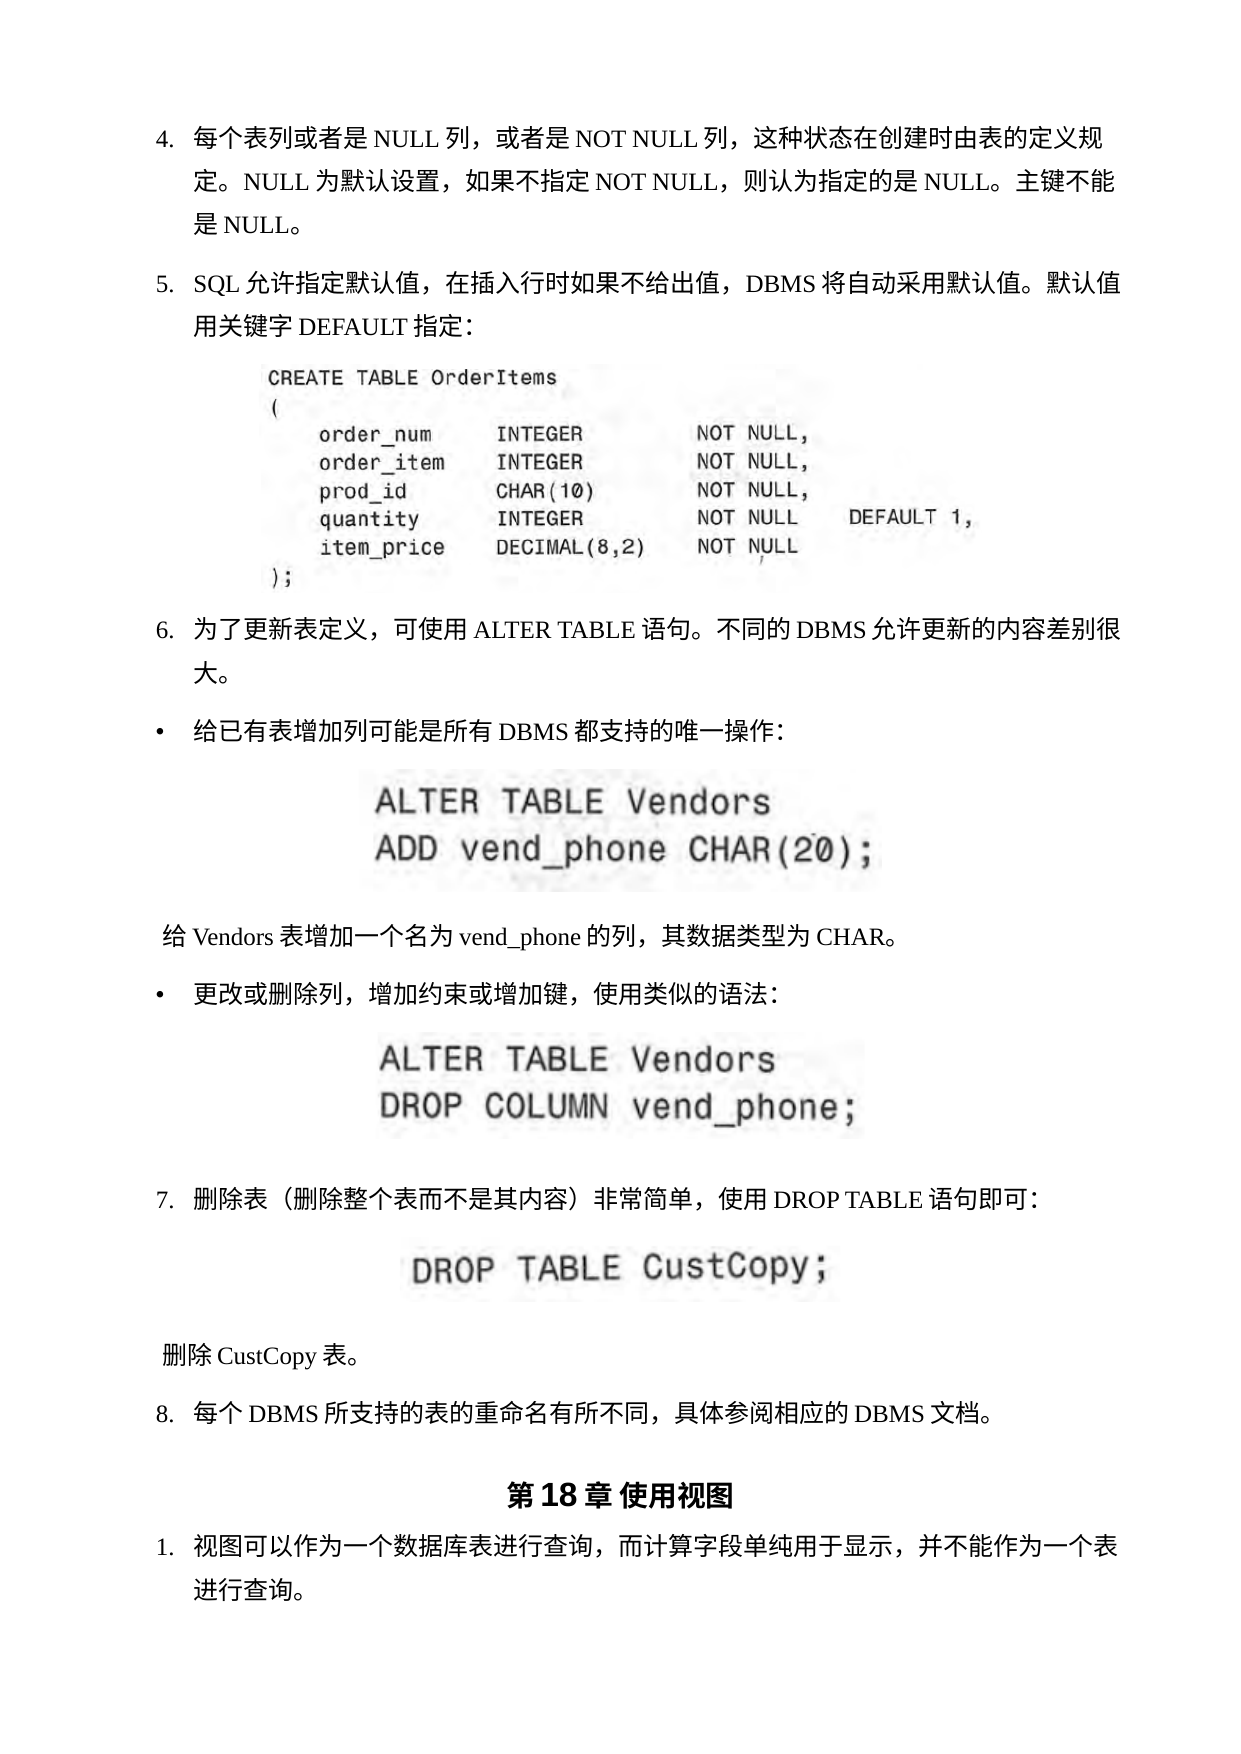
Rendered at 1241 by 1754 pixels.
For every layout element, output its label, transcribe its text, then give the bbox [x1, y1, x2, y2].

picture [399, 1237, 841, 1302]
list SQL允许指定默认值，在插入行时如果不给出值，DBMS将自动采用默认值。默认值用关键字DEFAULT指定： [156, 263, 1122, 343]
list 为了更新表定义，可使用ALTER TABLE语句。不同的DBMS允许更新的内容差别很大。 [156, 610, 1122, 689]
subtitle 第18章 使用视图 [118, 1473, 1122, 1514]
picture [375, 1032, 865, 1139]
picture [258, 364, 982, 593]
text 给Vendors表增加一个名为vend_phone的列，其数据类型为CHAR。 [118, 916, 1122, 953]
list 删除表（删除整个表而不是其内容）非常简单，使用DROP TABLE语句即可： [156, 1180, 1122, 1216]
list 给已有表增加列可能是所有DBMS都支持的唯一操作： [156, 711, 1122, 747]
list 更改或删除列，增加约束或增加键，使用类似的语法： [156, 974, 1122, 1011]
picture [358, 769, 882, 892]
list 每个DBMS所支持的表的重命名有所不同，具体参阅相应的DBMS文档。 [156, 1394, 1122, 1430]
list 每个表列或者是NULL列，或者是NOT NULL列，这种状态在创建时由表的定义规定。NULL为默认设置，如果不指定NOT NULL，则认为指定的是NULL。主键不能是NULL。 [156, 118, 1122, 241]
text 删除CustCopy表。 [118, 1336, 1122, 1372]
list 视图可以作为一个数据库表进行查询，而计算字段单纯用于显示，并不能作为一个表进行查询。 [156, 1527, 1122, 1607]
